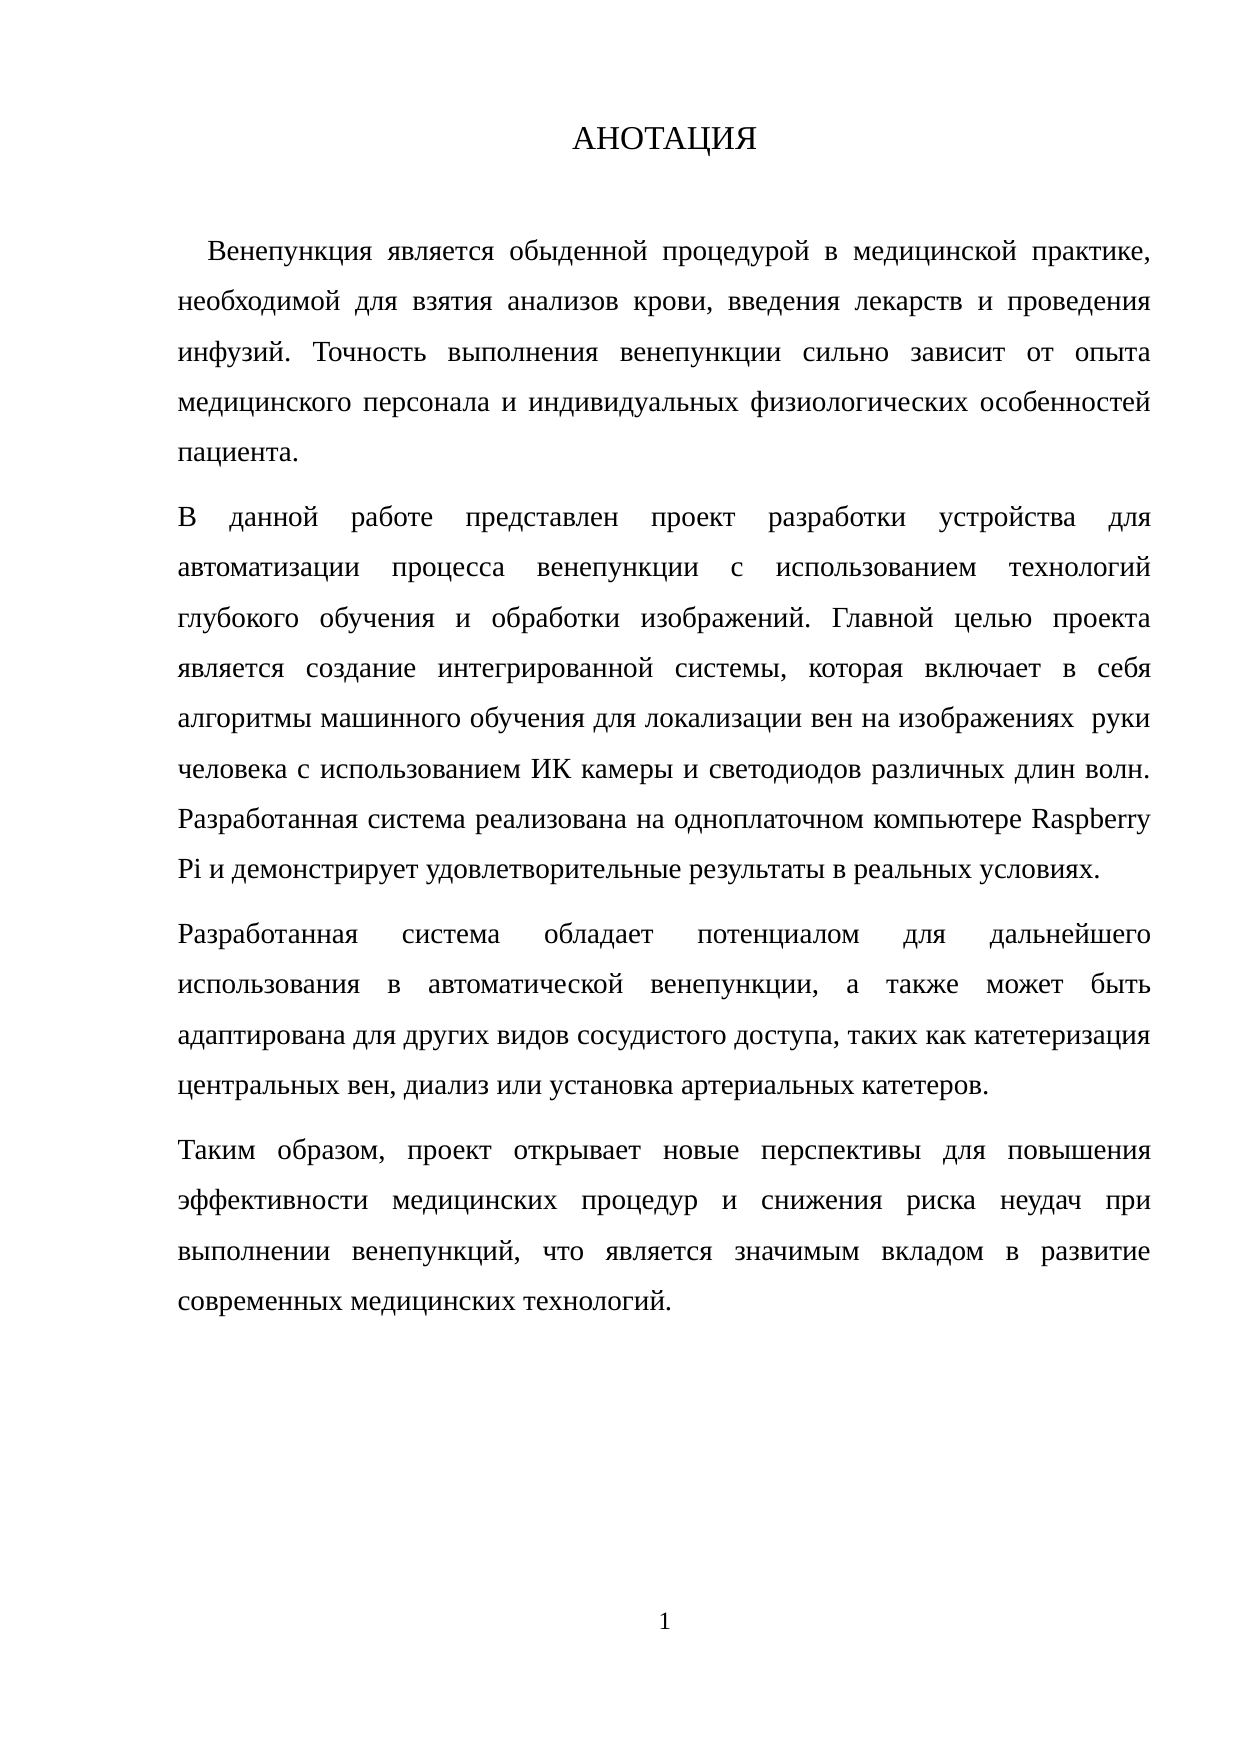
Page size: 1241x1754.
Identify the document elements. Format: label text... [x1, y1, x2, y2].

text В данной работе представлен проект разработки устройства для автоматизации процесса венепункции с использованием технологий глубокого обучения и обработки изображений. Главной целью проекта является создание интегрированной системы, которая включает в себя алгоритмы машинного обучения для локализации вен на изображениях руки человека с использованием ИК камеры и светодиодов различных длин волн. Разработанная система реализована на одноплаточном компьютере Raspberry Pi и демонстрирует удовлетворительные результаты в реальных условиях. [177, 499, 1152, 885]
text Разработанная система обладает потенциалом для дальнейшего использования в автоматической венепункции, а также может быть адаптирована для других видов сосудистого доступа, таких как катетеризация центральных вен, диализ или установка артериальных катетеров. [177, 916, 1152, 1101]
text Венепункция является обыденной процедурой в медицинской практике, необходимой для взятия анализов крови, введения лекарств и проведения инфузий. Точность выполнения венепункции сильно зависит от опыта медицинского персонала и индивидуальных физиологических особенностей пациента. [177, 233, 1152, 468]
text Таким образом, проект открывает новые перспективы для повышения эффективности медицинских процедур и снижения риска неудач при выполнении венепункций, что является значимым вкладом в развитие современных медицинских технологий. [177, 1132, 1152, 1317]
text АНОТАЦИЯ [177, 118, 1152, 156]
